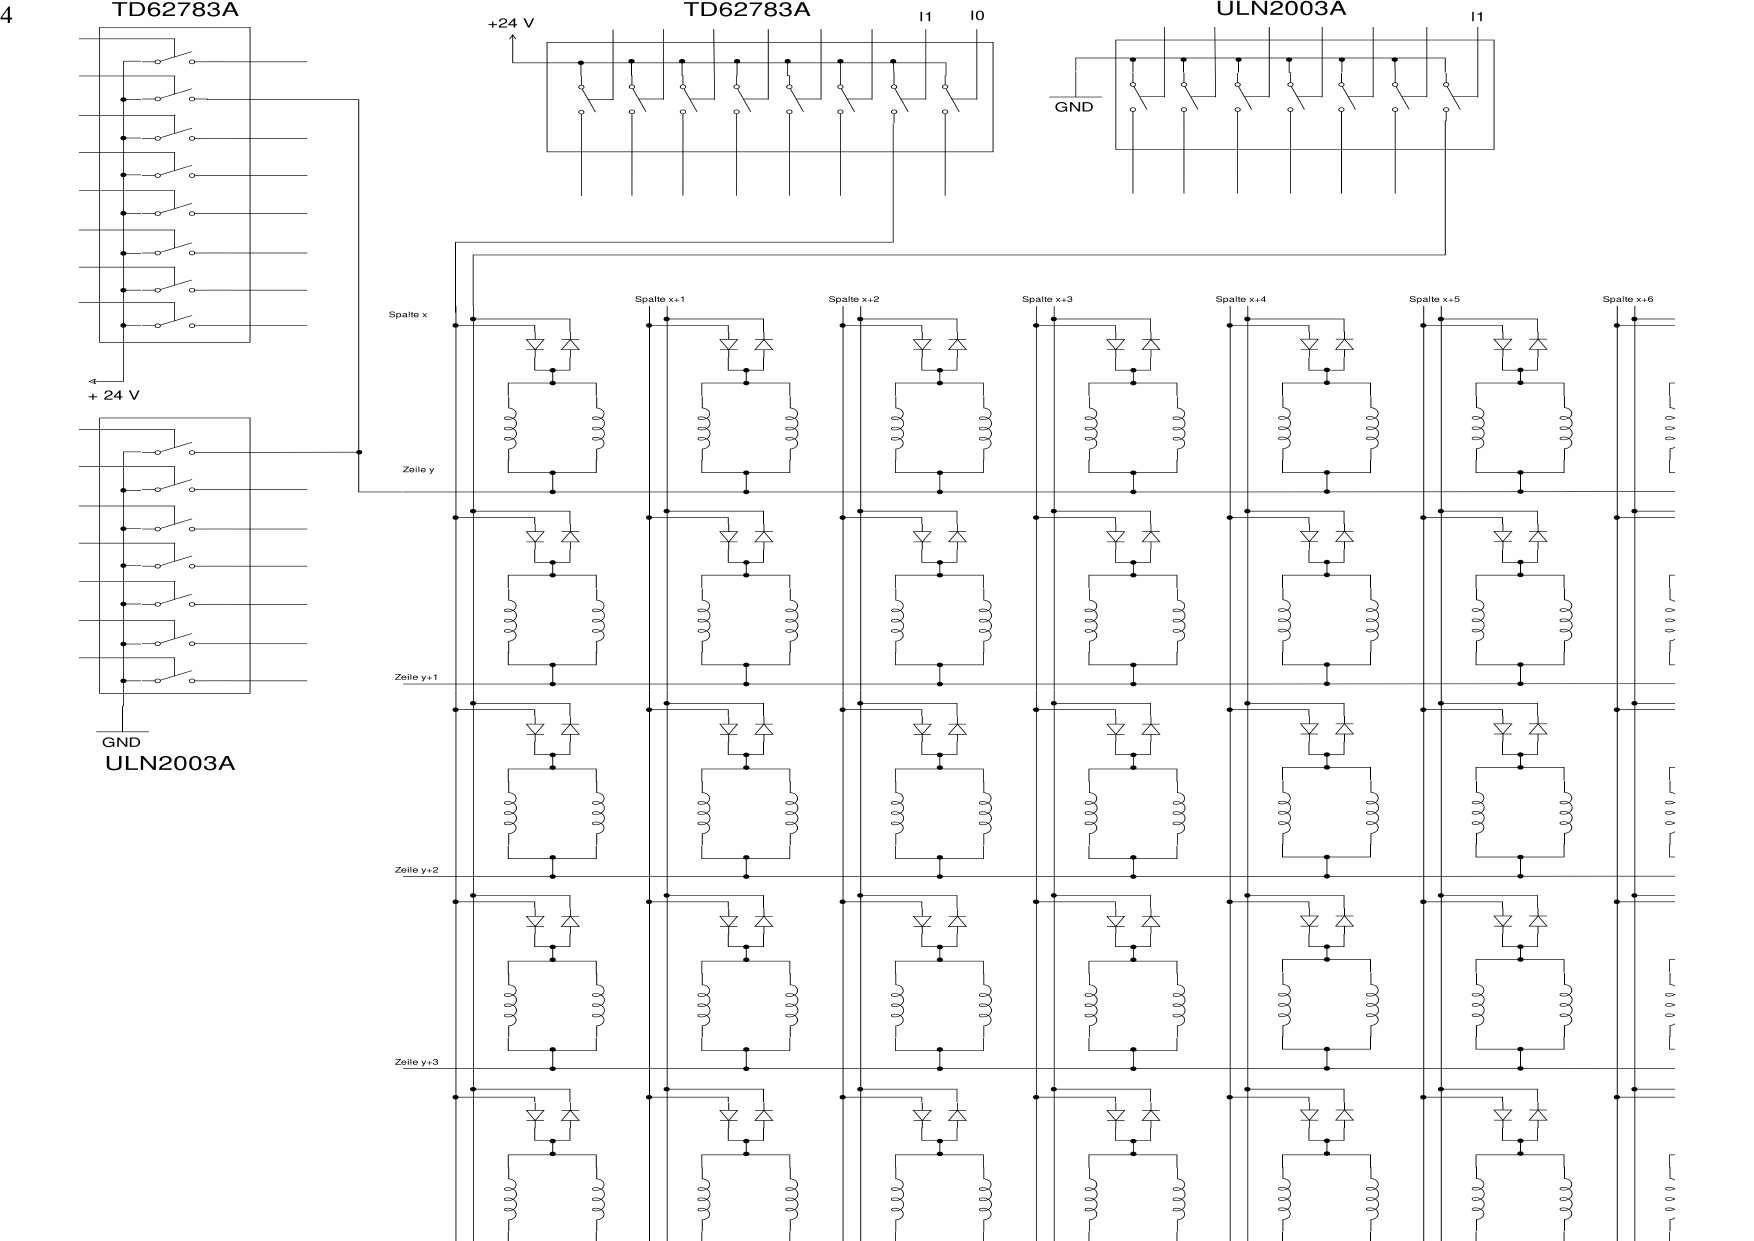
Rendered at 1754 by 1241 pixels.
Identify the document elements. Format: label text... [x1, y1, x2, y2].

text [1675, 0, 1754, 29]
text 4 [0, 0, 78, 29]
